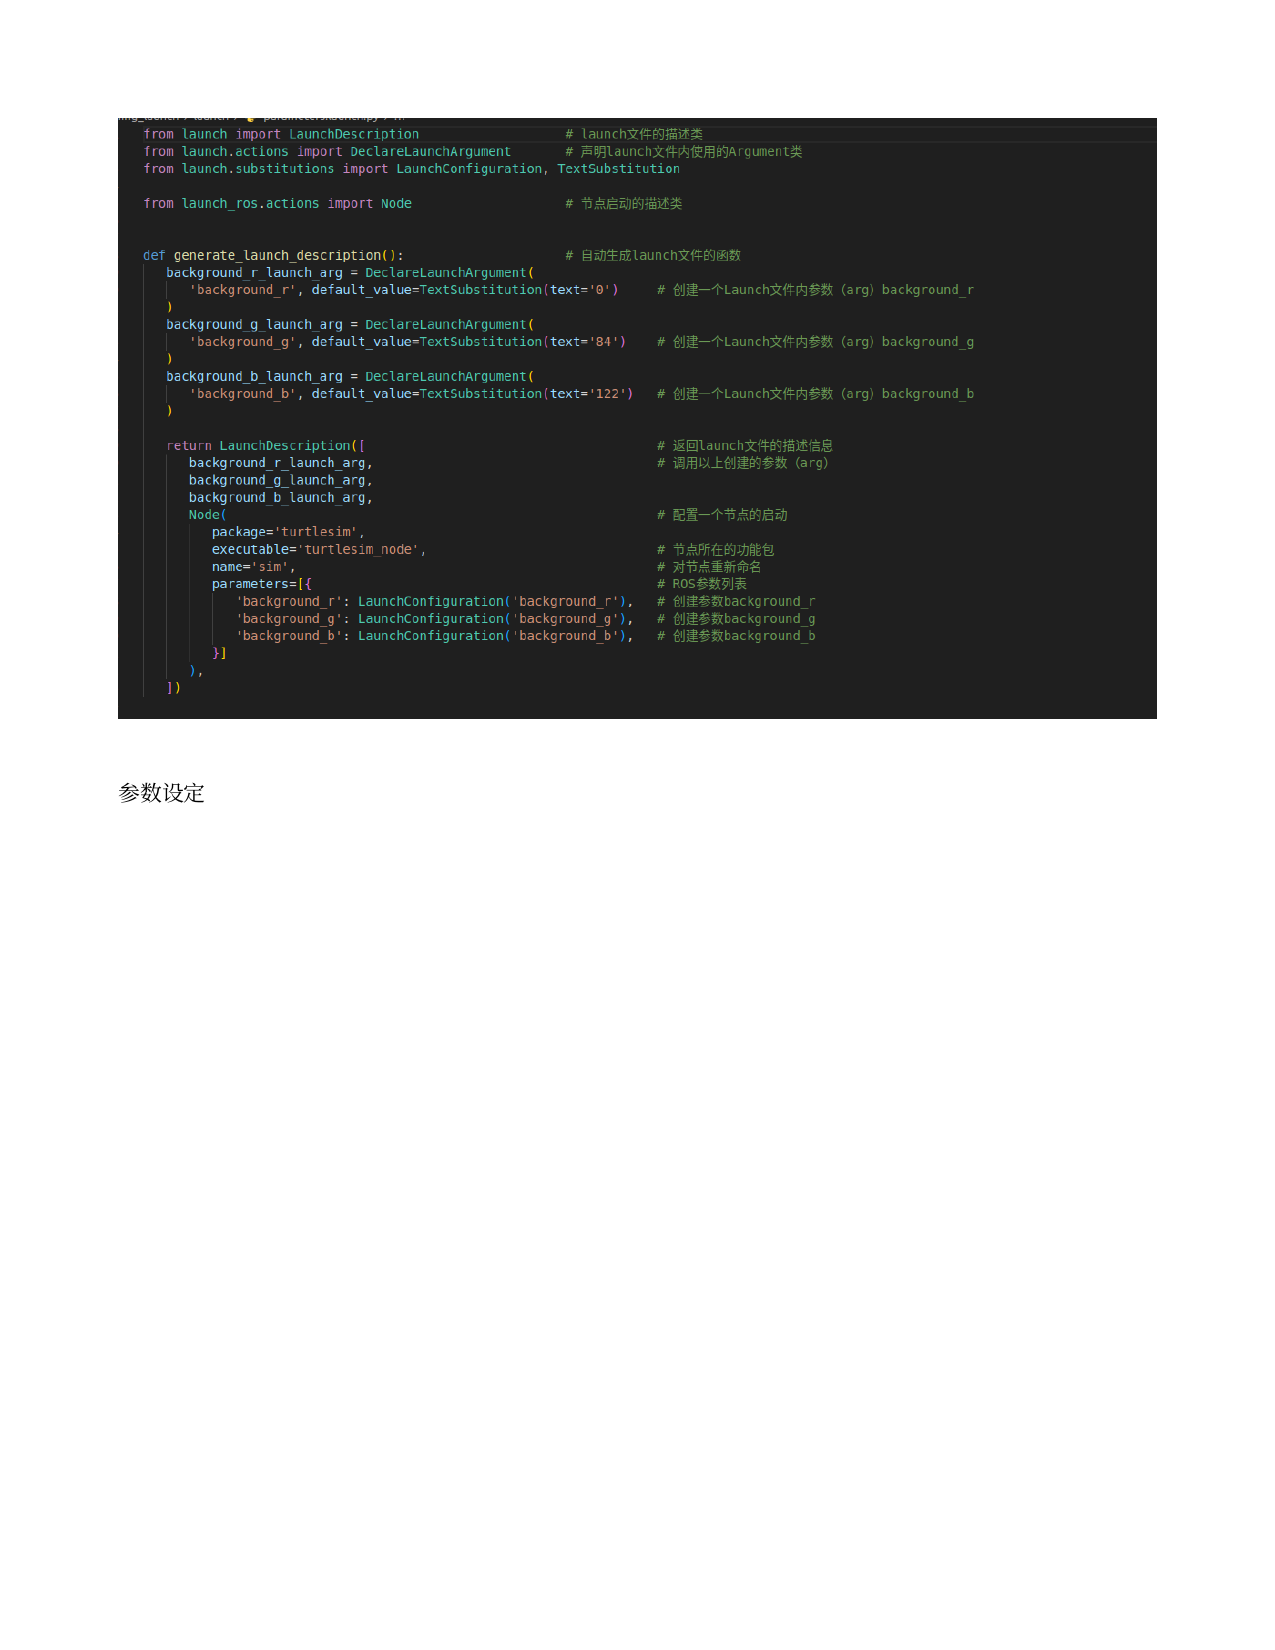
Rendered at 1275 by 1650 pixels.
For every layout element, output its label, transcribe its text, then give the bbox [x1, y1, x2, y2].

picture [118, 118, 1157, 719]
text 参数设定 [118, 776, 1157, 808]
